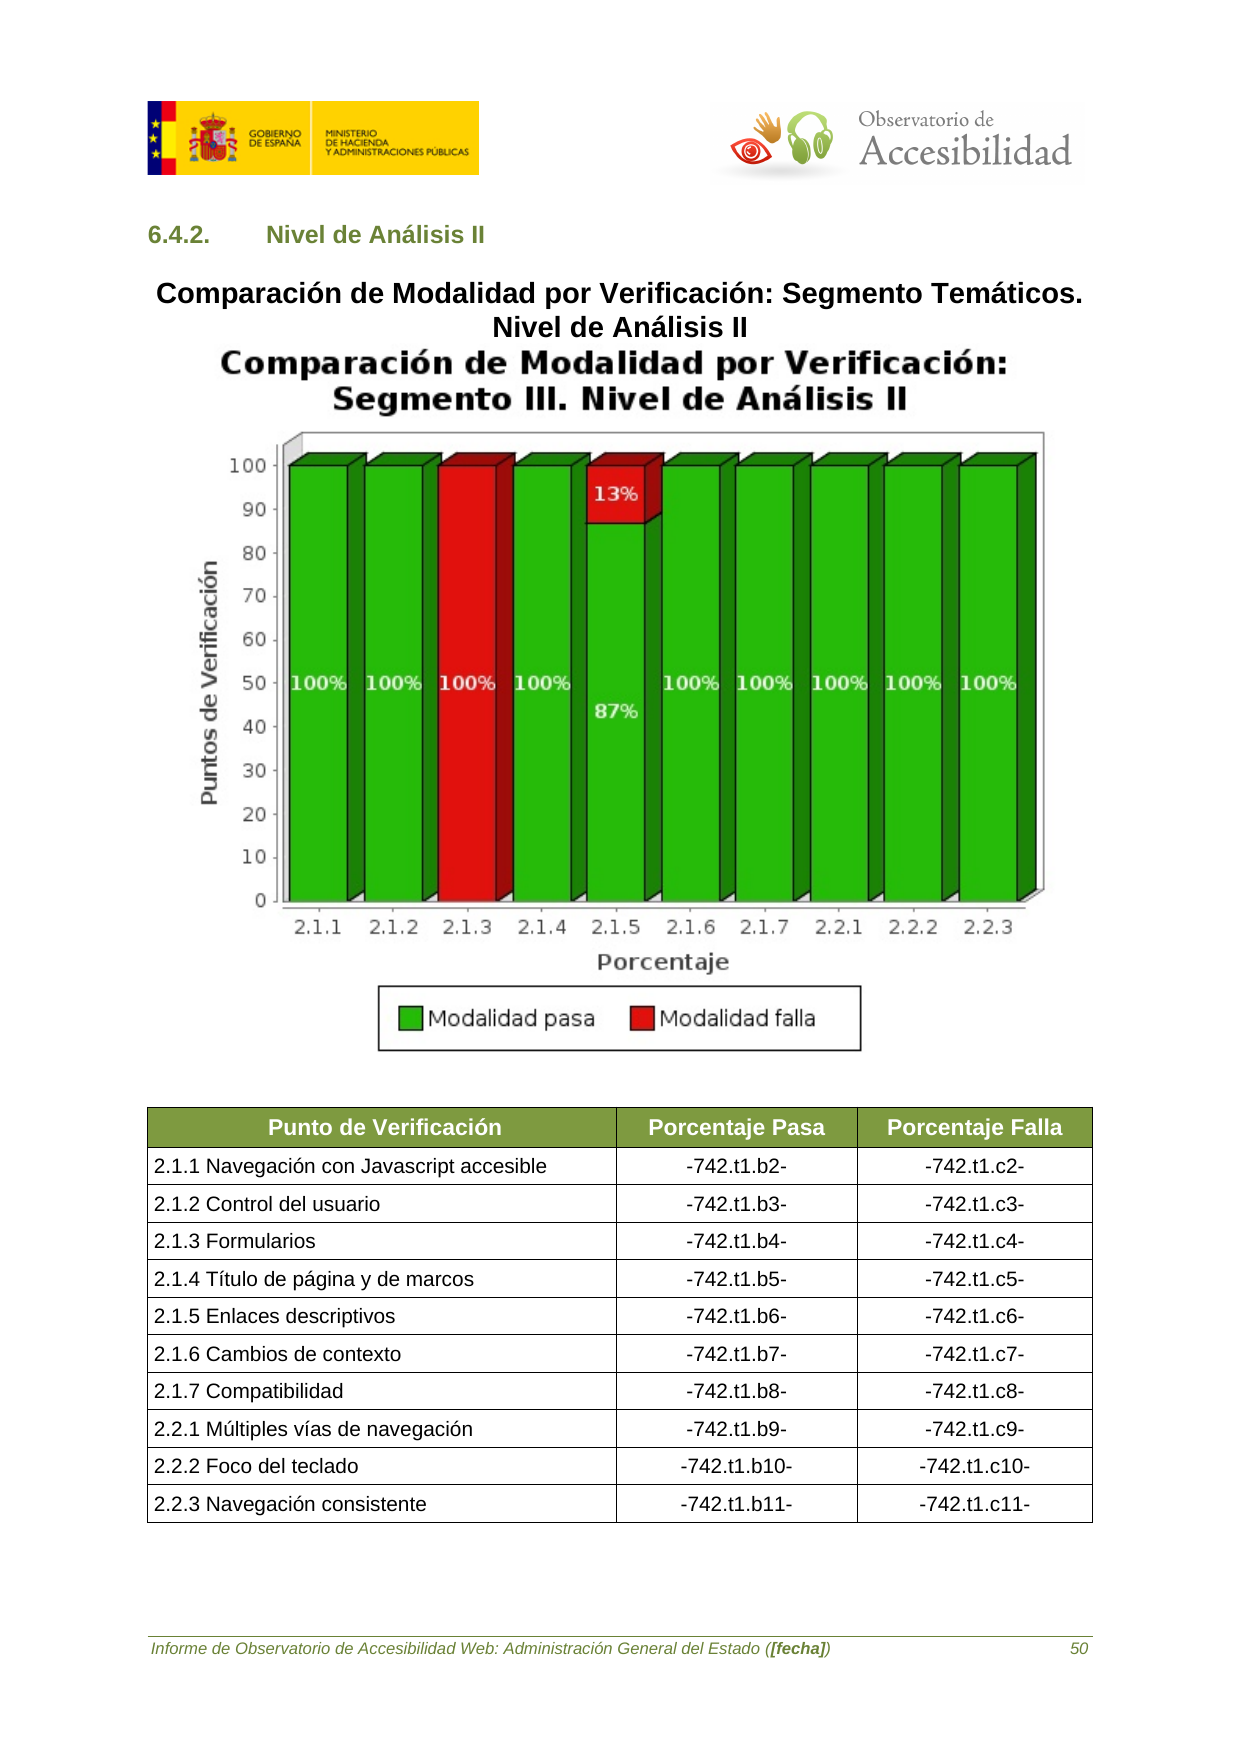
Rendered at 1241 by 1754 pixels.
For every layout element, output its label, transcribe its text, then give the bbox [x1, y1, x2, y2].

table_cell -742.t1.c11- [858, 1485, 1092, 1522]
table_cell 2.2.2 Foco del teclado [148, 1448, 616, 1484]
table_cell -742.t1.b5- [617, 1260, 857, 1297]
table_cell -742.t1.c7- [858, 1335, 1092, 1372]
table_cell -742.t1.b11- [617, 1485, 857, 1522]
table_cell -742.t1.c4- [858, 1223, 1092, 1259]
table_cell -742.t1.b10- [617, 1448, 857, 1484]
table_header Punto de Verificación [148, 1108, 616, 1147]
table_header Porcentaje Pasa [617, 1108, 857, 1147]
table_cell -742.t1.c5- [858, 1260, 1092, 1297]
picture [178, 343, 1062, 1053]
table_cell -742.t1.c8- [858, 1373, 1092, 1409]
table_cell 2.1.6 Cambios de contexto [148, 1335, 616, 1372]
table_cell -742.t1.b7- [617, 1335, 857, 1372]
table_cell -742.t1.b3- [617, 1185, 857, 1222]
table_cell -742.t1.b8- [617, 1373, 857, 1409]
table_cell 2.1.5 Enlaces descriptivos [148, 1298, 616, 1334]
text Comparación de Modalidad por Verificación: Segmento Temáticos. Nivel de Análisis II [148, 276, 1092, 343]
table_cell -742.t1.c2- [858, 1148, 1092, 1184]
table_cell 2.1.3 Formularios [148, 1223, 616, 1259]
table_cell -742.t1.b4- [617, 1223, 857, 1259]
table_cell -742.t1.c3- [858, 1185, 1092, 1222]
table_cell -742.t1.c10- [858, 1448, 1092, 1484]
table_cell -742.t1.b9- [617, 1410, 857, 1447]
table_header Porcentaje Falla [858, 1108, 1092, 1147]
table_cell -742.t1.b6- [617, 1298, 857, 1334]
table_cell -742.t1.b2- [617, 1148, 857, 1184]
picture [147, 101, 479, 175]
table_cell 2.2.3 Navegación consistente [148, 1485, 616, 1522]
table_cell -742.t1.c9- [858, 1410, 1092, 1447]
picture [710, 102, 1086, 185]
table_cell 2.1.1 Navegación con Javascript accesible [148, 1148, 616, 1184]
subtitle Nivel de Análisis II [148, 220, 1092, 248]
table_cell 2.1.4 Título de página y de marcos [148, 1260, 616, 1297]
table_cell 2.1.2 Control del usuario [148, 1185, 616, 1222]
table_cell 2.1.7 Compatibilidad [148, 1373, 616, 1409]
table_cell -742.t1.c6- [858, 1298, 1092, 1334]
table_cell 2.2.1 Múltiples vías de navegación [148, 1410, 616, 1447]
